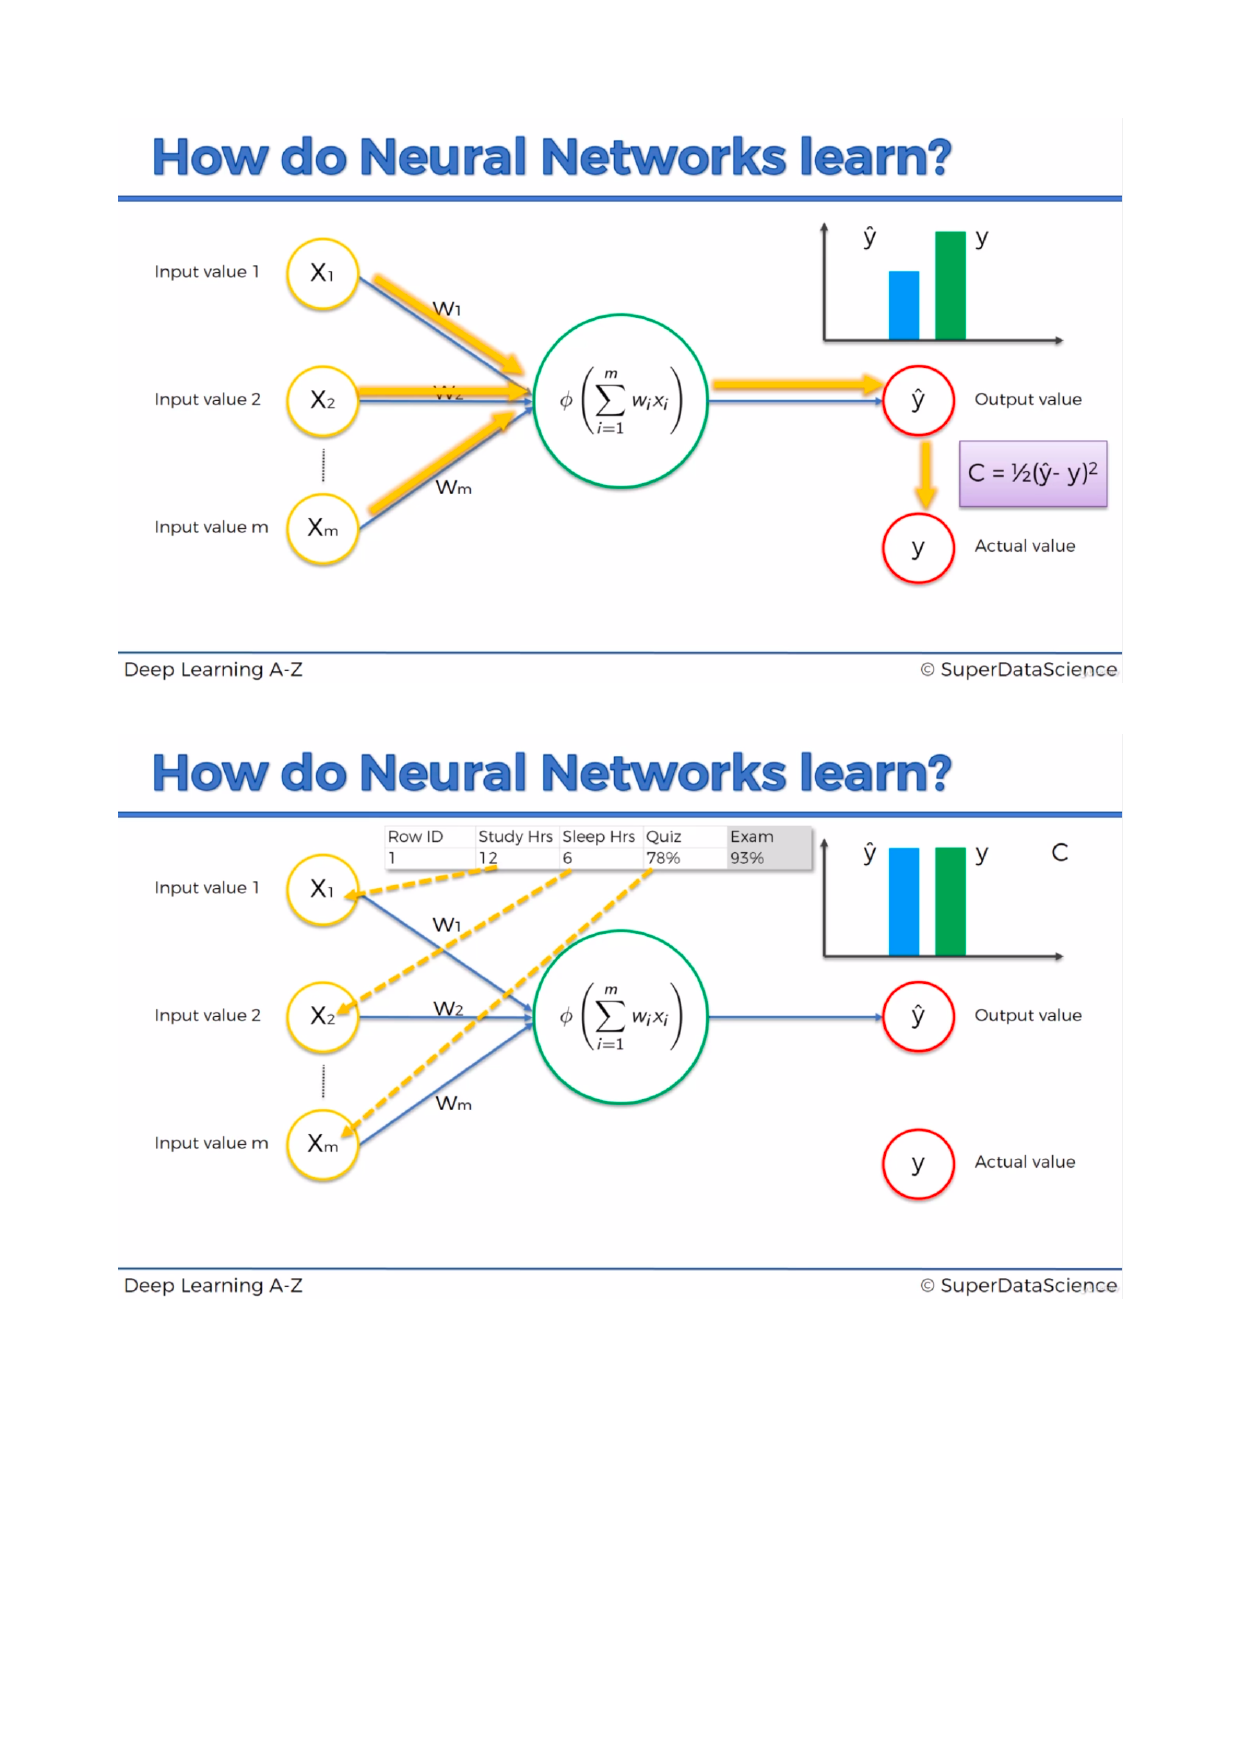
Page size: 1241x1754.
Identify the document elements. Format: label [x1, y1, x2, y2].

picture [118, 734, 1123, 1299]
picture [118, 118, 1123, 683]
